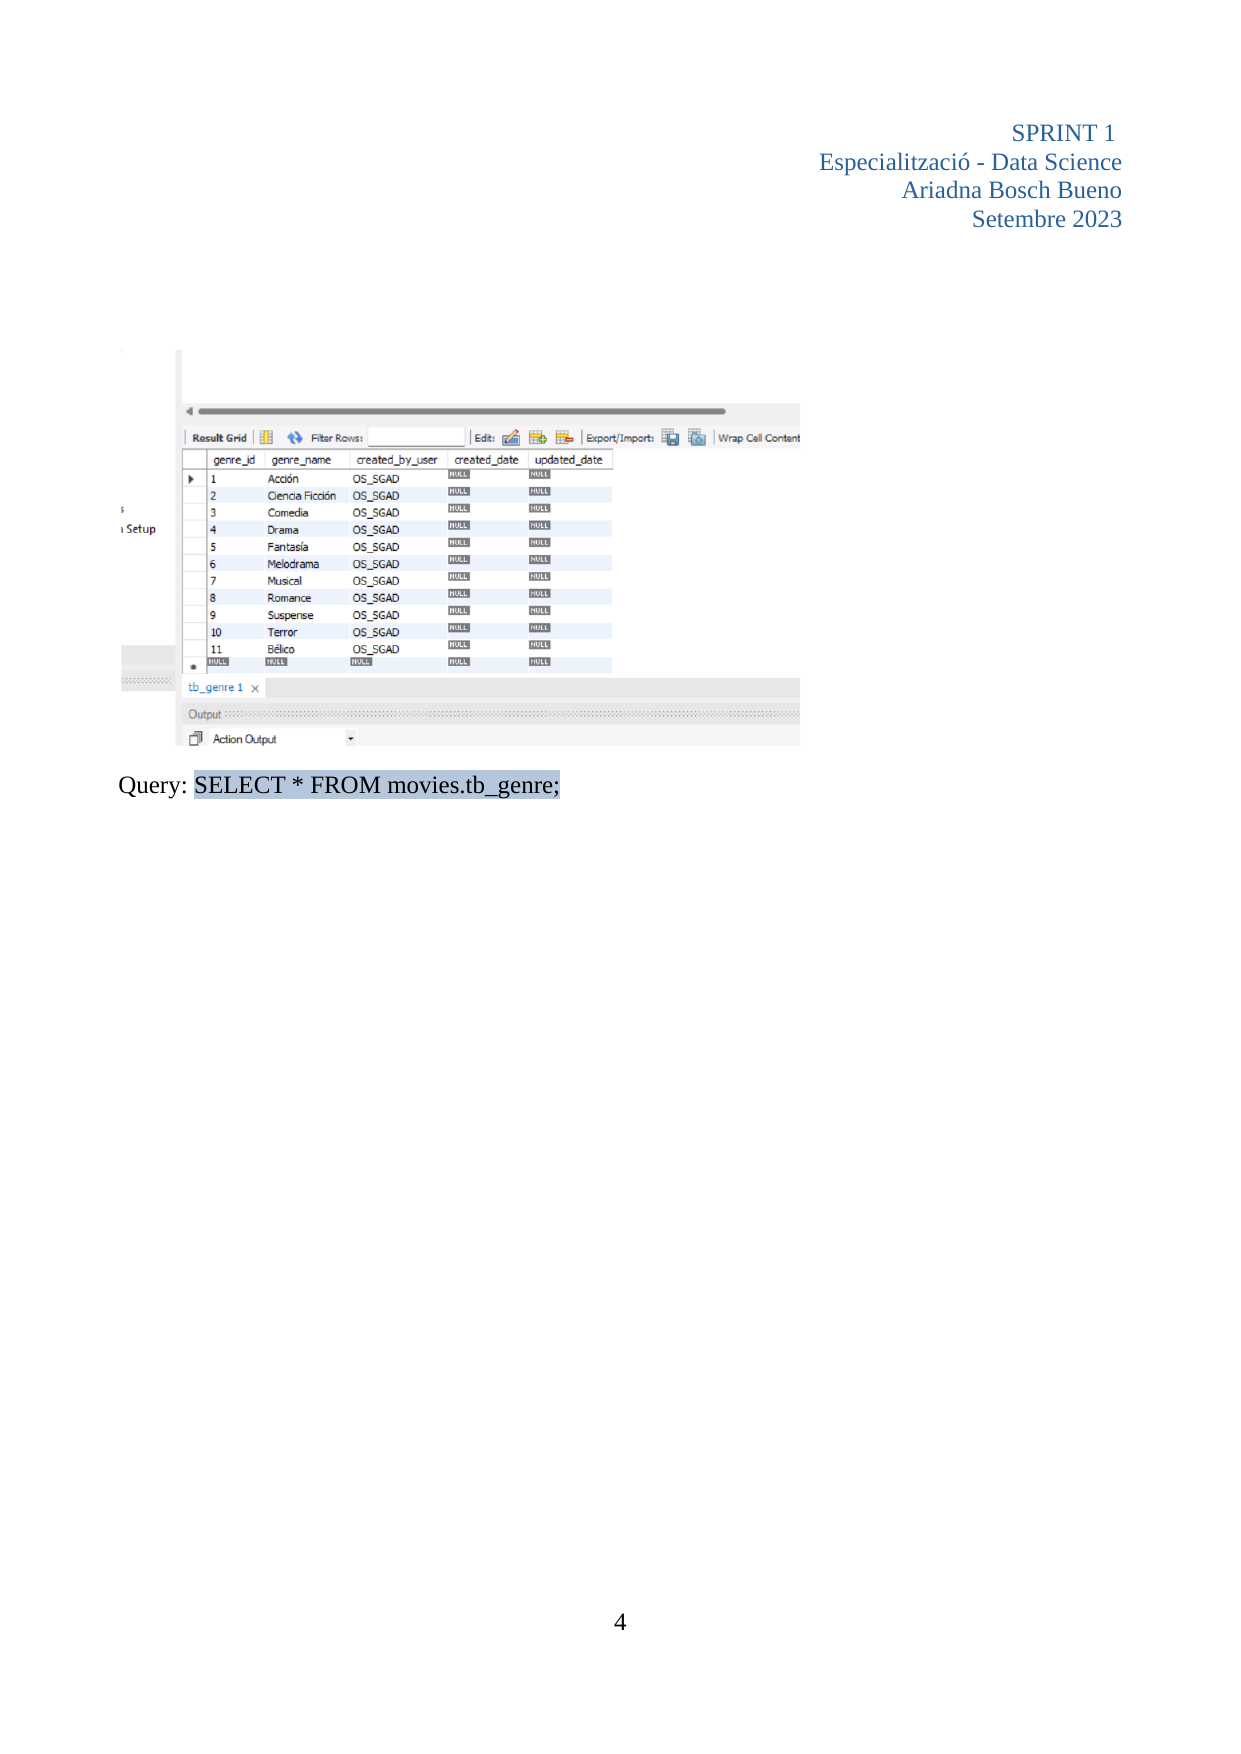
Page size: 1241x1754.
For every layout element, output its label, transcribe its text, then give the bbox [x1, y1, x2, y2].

text Query: SELECT * FROM movies.tb_genre; [118, 770, 1122, 799]
picture [121, 350, 356, 746]
